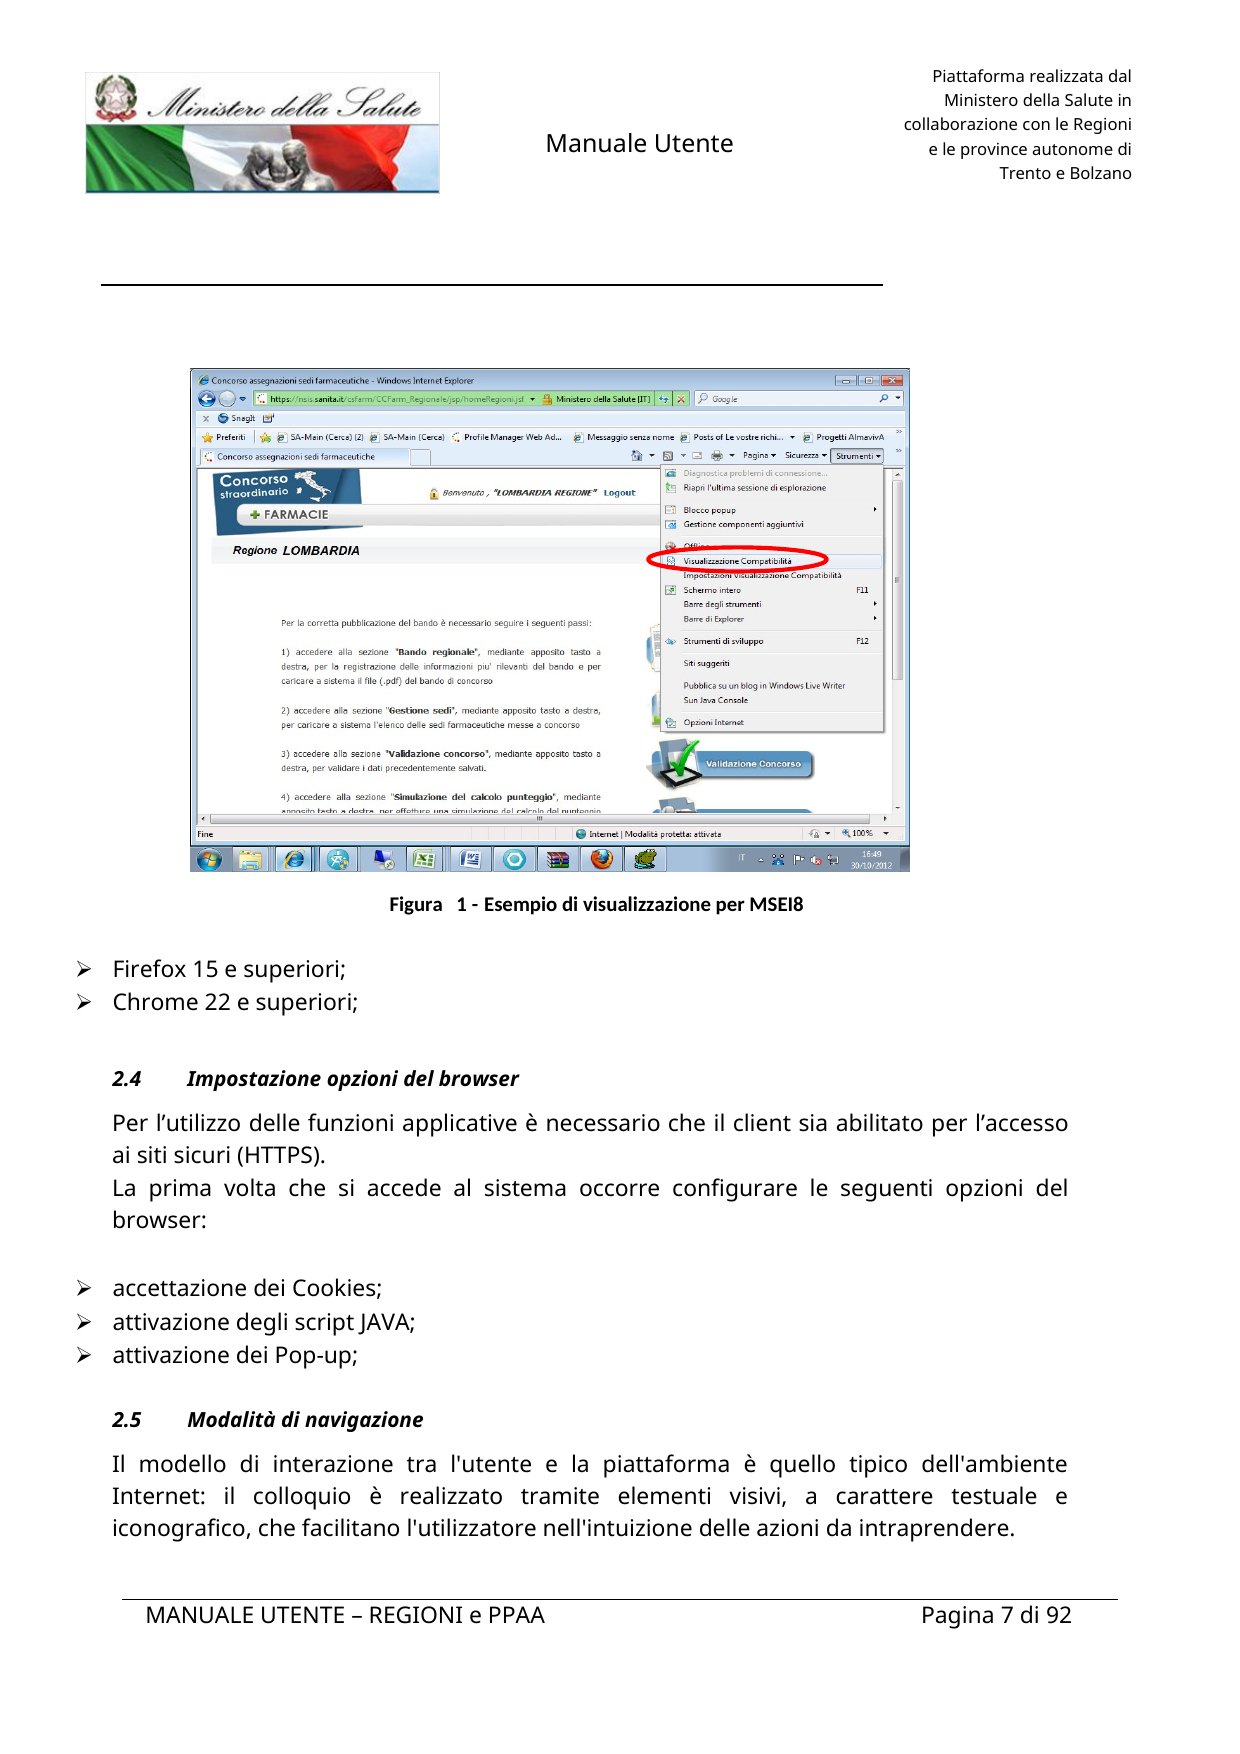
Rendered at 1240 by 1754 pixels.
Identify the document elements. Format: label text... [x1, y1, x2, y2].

text Per l’utilizzo delle funzioni applicative è necessario che il client sia abilitato per l’accesso ai siti sicuri (HTTPS). [112, 1107, 1069, 1170]
subtitle 2.5 Modalità di navigazione [112, 1406, 1078, 1434]
list attivazione dei Pop-up; [75, 1339, 468, 1370]
text Il modello di interazione tra l'utente e la piattaforma è quello tipico dell'ambiente Internet: il colloquio è realizzato tramite elementi visivi, a carattere testuale e iconografico, che facilitano l'utilizzatore nell'intuizione delle azioni da intraprendere. [112, 1448, 1069, 1543]
subtitle 2.4 Impostazione opzioni del browser [112, 1064, 1078, 1093]
list attivazione degli script JAVA; [75, 1306, 1072, 1337]
list Chrome 22 e superiori; [75, 986, 1069, 1018]
list accettazione dei Cookies; [75, 1272, 468, 1303]
text La prima volta che si accede al sistema occorre configurare le seguenti opzioni del browser: [112, 1172, 1069, 1235]
list Firefox 15 e superiori; [75, 953, 1069, 984]
